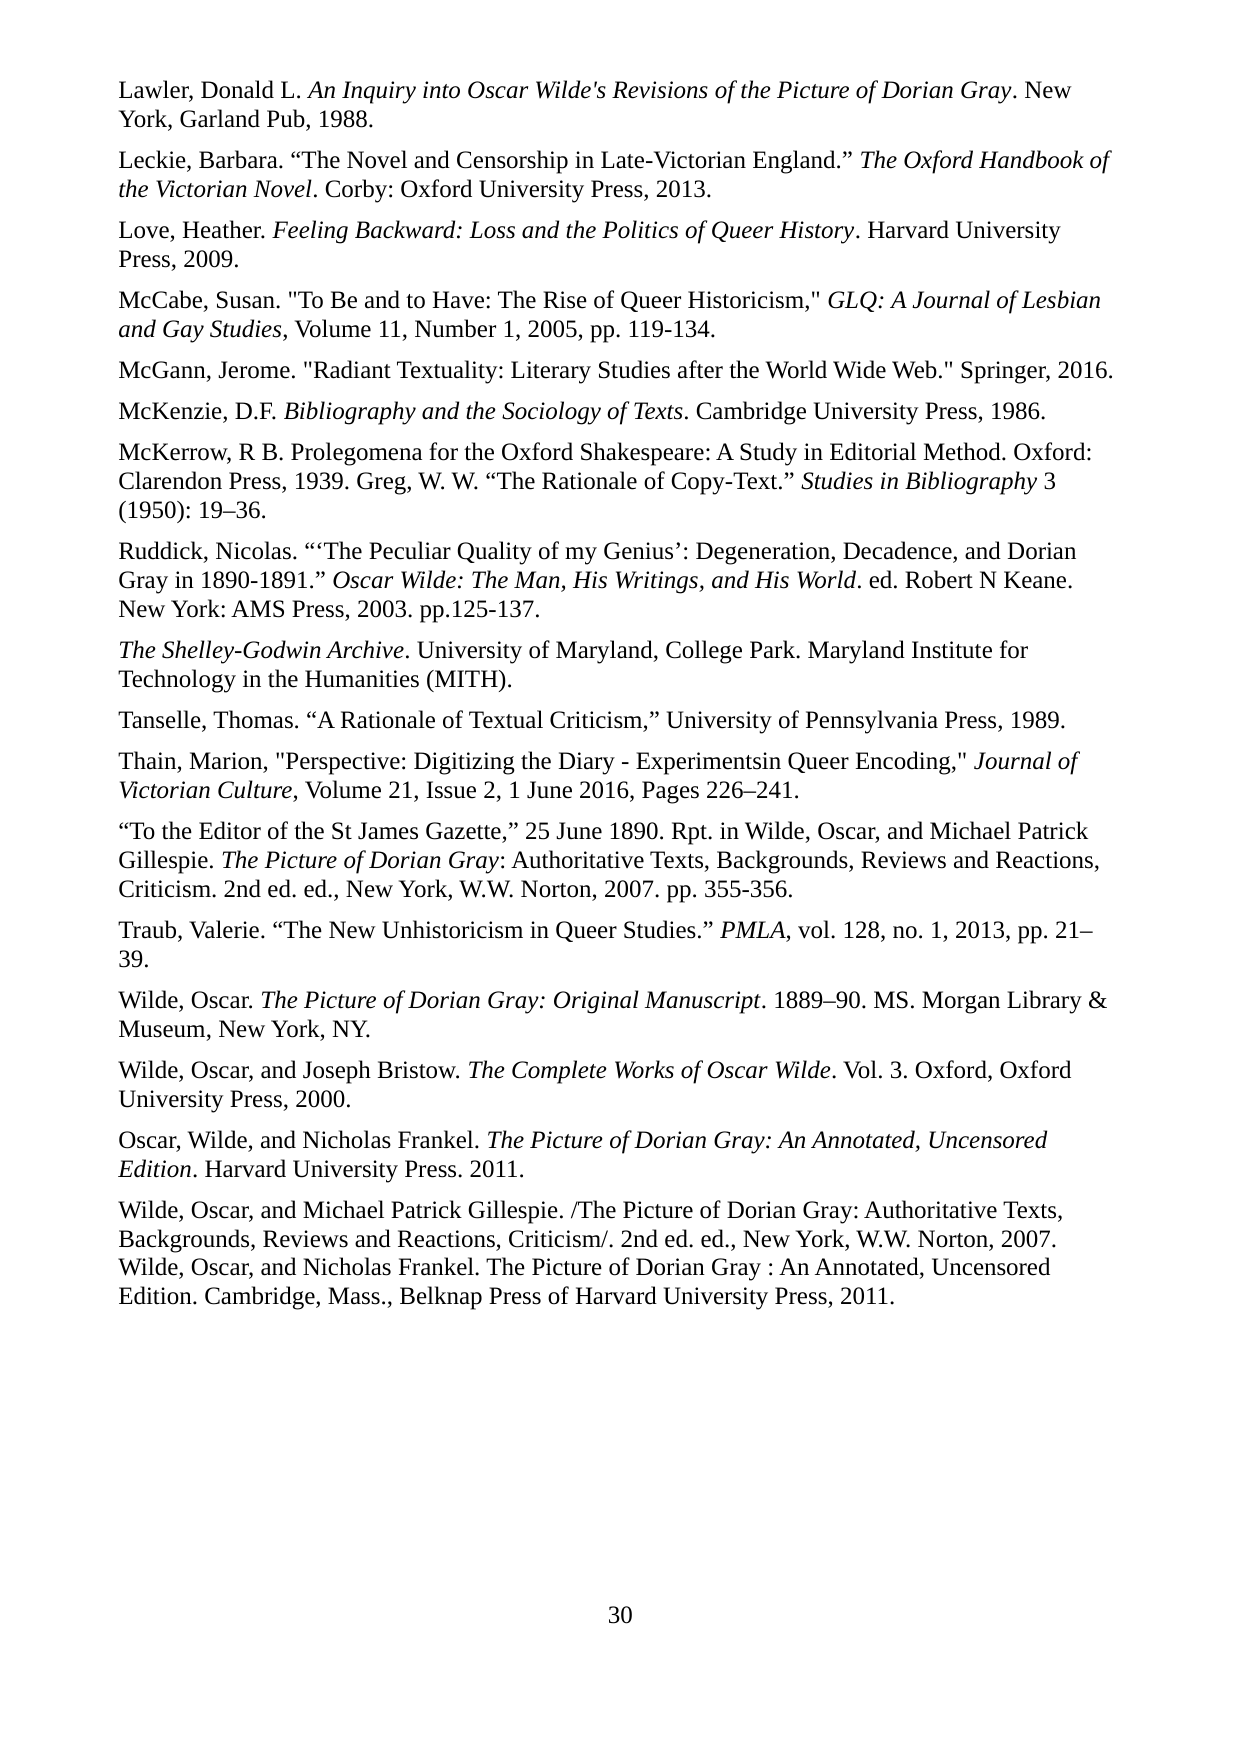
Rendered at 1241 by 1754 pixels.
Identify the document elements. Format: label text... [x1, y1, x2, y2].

text McCabe, Susan. "To Be and to Have: The Rise of Queer Historicism," GLQ: A Journal of Lesbian and Gay Studies, Volume 11, Number 1, 2005, pp. 119-134. [118, 285, 1122, 342]
text Leckie, Barbara. “The Novel and Censorship in Late-Victorian England.” The Oxford Handbook of the Victorian Novel. Corby: Oxford University Press, 2013. [118, 145, 1122, 202]
text Thain, Marion, "Perspective: Digitizing the Diary - Experimentsin Queer Encoding," Journal of Victorian Culture, Volume 21, Issue 2, 1 June 2016, Pages 226–241. [118, 746, 1122, 804]
text Ruddick, Nicolas. “‘The Peculiar Quality of my Genius’: Degeneration, Decadence, and Dorian Gray in 1890-1891.” Oscar Wilde: The Man, His Writings, and His World. ed. Robert N Keane. New York: AMS Press, 2003. pp.125-137. [118, 536, 1122, 622]
text McKenzie, D.F. Bibliography and the Sociology of Texts. Cambridge University Press, 1986. [118, 396, 1122, 425]
text Oscar, Wilde, and Nicholas Frankel. The Picture of Dorian Gray: An Annotated, Uncensored Edition. Harvard University Press. 2011. [118, 1125, 1122, 1182]
text Tanselle, Thomas. “A Rationale of Textual Criticism,” University of Pennsylvania Press, 1989. [118, 705, 1122, 734]
text Wilde, Oscar. The Picture of Dorian Gray: Original Manuscript. 1889–90. MS. Morgan Library & Museum, New York, NY. [118, 985, 1122, 1042]
text The Shelley-Godwin Archive. University of Maryland, College Park. Maryland Institute for Technology in the Humanities (MITH). [118, 635, 1122, 692]
text Lawler, Donald L. An Inquiry into Oscar Wilde's Revisions of the Picture of Dorian Gray. New York, Garland Pub, 1988. [118, 75, 1122, 132]
text McGann, Jerome. "Radiant Textuality: Literary Studies after the World Wide Web." Springer, 2016. [118, 355, 1122, 384]
text Love, Heather. Feeling Backward: Loss and the Politics of Queer History. Harvard University Press, 2009. [118, 215, 1122, 272]
text Wilde, Oscar, and Joseph Bristow. The Complete Works of Oscar Wilde. Vol. 3. Oxford, Oxford University Press, 2000. [118, 1055, 1122, 1112]
text Wilde, Oscar, and Michael Patrick Gillespie. /The Picture of Dorian Gray: Authoritative Texts, Backgrounds, Reviews and Reactions, Criticism/. 2nd ed. ed., New York, W.W. Norton, 2007. Wilde, Oscar, and Nicholas Frankel. The Picture of Dorian Gray : An Annotated, Uncensored Edition. Cambridge, Mass., Belknap Press of Harvard University Press, 2011. [118, 1195, 1122, 1310]
text McKerrow, R B. Prolegomena for the Oxford Shakespeare: A Study in Editorial Method. Oxford: Clarendon Press, 1939. Greg, W. W. “The Rationale of Copy-Text.” Studies in Bibliography 3 (1950): 19–36. [118, 437, 1122, 524]
text Traub, Valerie. “The New Unhistoricism in Queer Studies.” PMLA, vol. 128, no. 1, 2013, pp. 21–39. [118, 915, 1122, 972]
text “To the Editor of the St James Gazette,” 25 June 1890. Rpt. in Wilde, Oscar, and Michael Patrick Gillespie. The Picture of Dorian Gray: Authoritative Texts, Backgrounds, Reviews and Reactions, Criticism. 2nd ed. ed., New York, W.W. Norton, 2007. pp. 355-356. [118, 816, 1122, 902]
